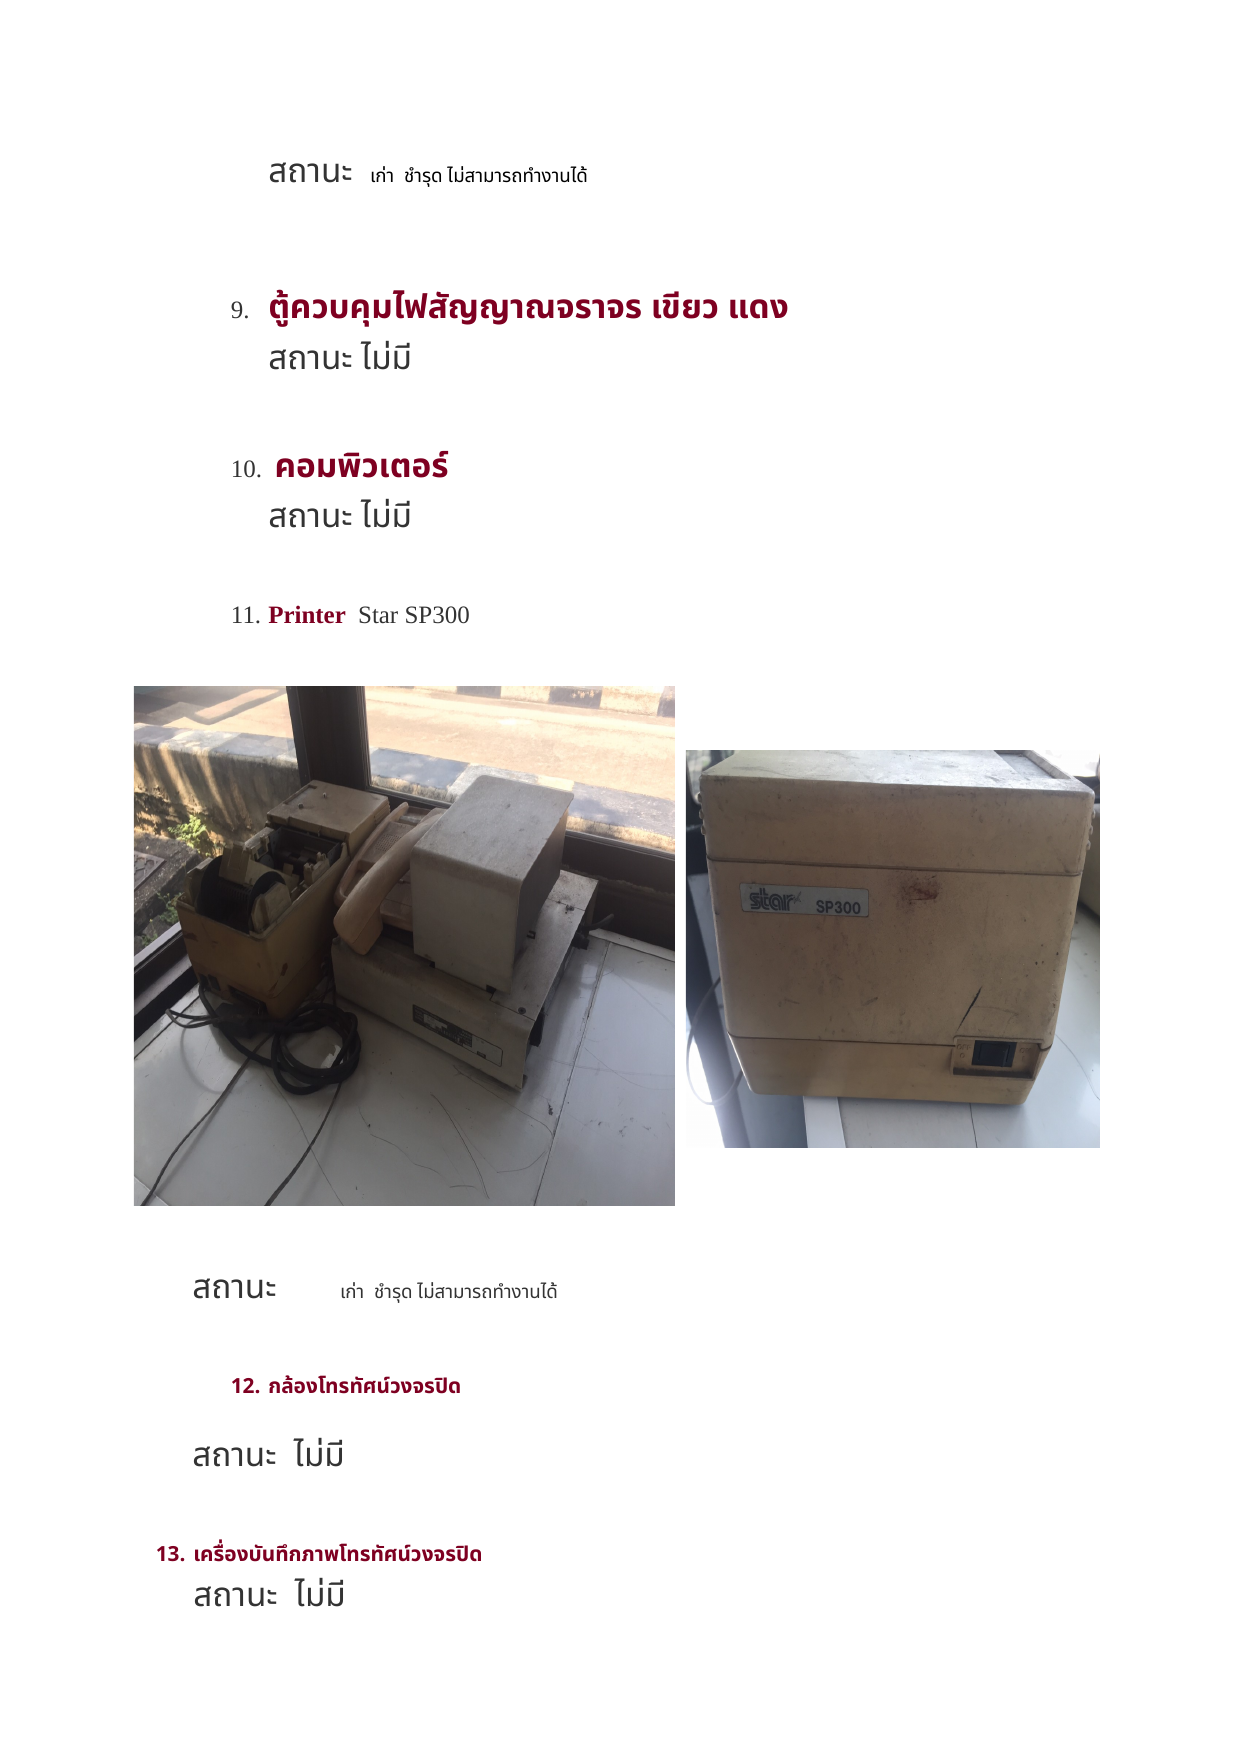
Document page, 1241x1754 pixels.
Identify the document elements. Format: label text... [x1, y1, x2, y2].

list คอมพิวเตอร์ [231, 442, 1122, 492]
list เครื่องบันทึกภาพโทรทัศน์วงจรปิด [156, 1539, 1122, 1571]
list สถานะ ไม่มี [231, 334, 1122, 384]
list สถานะ ไม่มี [231, 492, 1122, 543]
list กล้องโทรทัศน์วงจรปิด [231, 1371, 1122, 1402]
list สถานะ ไม่มี [156, 1571, 1122, 1621]
picture [133, 686, 675, 1206]
list ตู้ควบคุมไฟสัญญาณจราจร เขียว แดง [231, 283, 1122, 334]
list Printer Star SP300 [231, 600, 1122, 629]
list สถานะ เก่า ชำรุด ไม่สามารถทำงานได้ [231, 147, 1122, 197]
picture [685, 750, 1100, 1148]
text สถานะ ไม่มี [118, 1431, 1122, 1482]
text สถานะ เก่า ชำรุด ไม่สามารถทำงานได้ [118, 1263, 1122, 1313]
